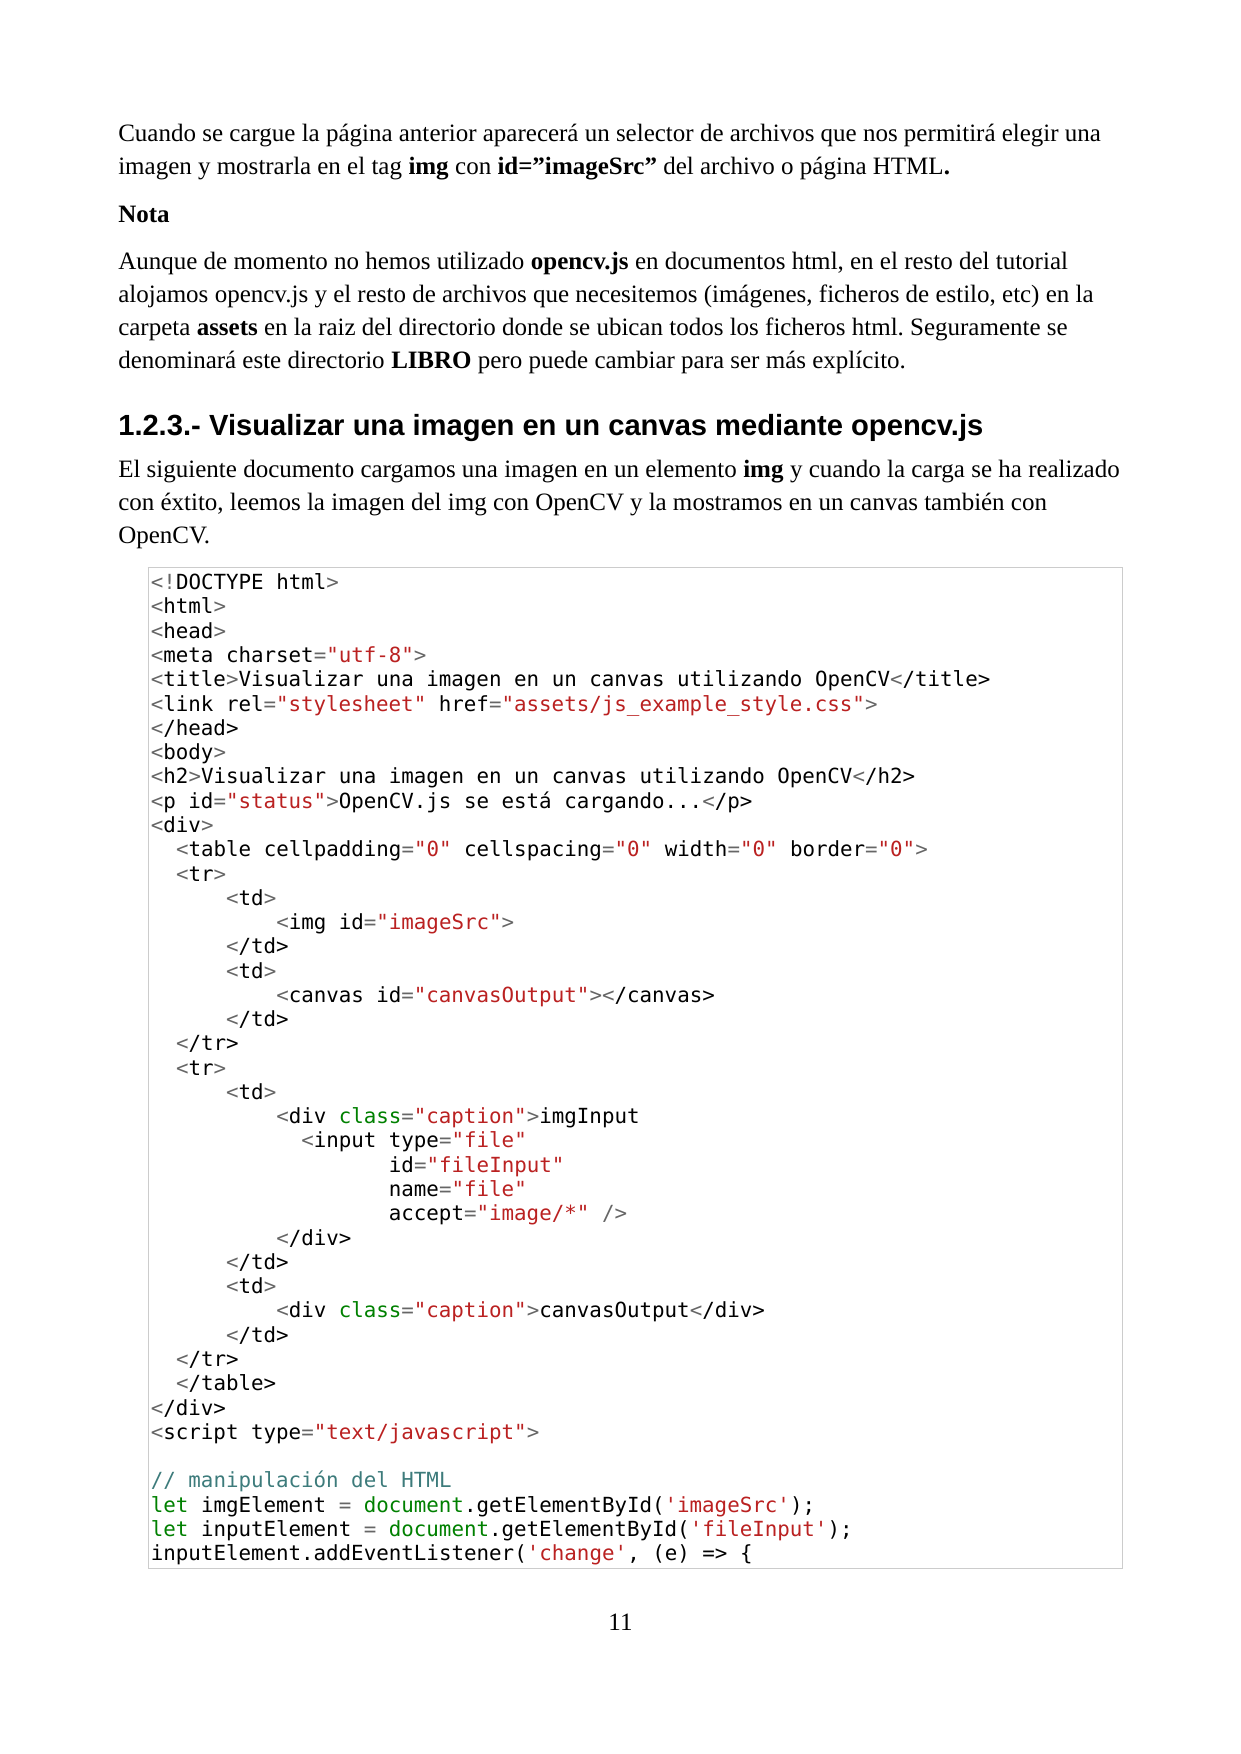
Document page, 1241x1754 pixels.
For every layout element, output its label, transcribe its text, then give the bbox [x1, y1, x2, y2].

text <div class="caption">imgInput [149, 1101, 1122, 1126]
text name="file" [149, 1174, 1122, 1198]
text // manipulación del HTML [149, 1465, 1122, 1489]
text <head> [149, 616, 1122, 640]
text Nota [118, 199, 1122, 227]
text let imgElement = document.getElementById('imageSrc'); [149, 1489, 1122, 1514]
text <canvas id="canvasOutput"></canvas> [149, 980, 1122, 1004]
text <!DOCTYPE html> [149, 568, 1122, 592]
text <body> [149, 737, 1122, 761]
text <div> [149, 810, 1122, 834]
text <td> [149, 883, 1122, 907]
text </head> [149, 713, 1122, 737]
text Cuando se cargue la página anterior aparecerá un selector de archivos que nos permitirá elegir una imagen y mostrarla en el tag img con id=”imageSrc” del archivo o página HTML. [118, 118, 1122, 180]
text <input type="file" [149, 1126, 1122, 1150]
text </tr> [149, 1344, 1122, 1368]
text <td> [149, 1077, 1122, 1101]
text <script type="text/javascript"> [149, 1417, 1122, 1444]
text <tr> [149, 858, 1122, 883]
text </tr> [149, 1028, 1122, 1053]
text <td> [149, 956, 1122, 980]
text Aunque de momento no hemos utilizado opencv.js en documentos html, en el resto del tutorial alojamos opencv.js y el resto de archivos que necesitemos (imágenes, ficheros de estilo, etc) en la carpeta assets en la raiz del directorio donde se ubican todos los ficheros html. Seguramente se denominará este directorio LIBRO pero puede cambiar para ser más explícito. [118, 246, 1122, 374]
text <p id="status">OpenCV.js se está cargando...</p> [149, 786, 1122, 810]
text <html> [149, 592, 1122, 616]
text <img id="imageSrc"> [149, 907, 1122, 931]
text <title>Visualizar una imagen en un canvas utilizando OpenCV</title> [149, 664, 1122, 689]
text <div class="caption">canvasOutput</div> [149, 1295, 1122, 1320]
text let inputElement = document.getElementById('fileInput'); [149, 1514, 1122, 1538]
text <meta charset="utf-8"> [149, 640, 1122, 664]
text accept="image/*" /> [149, 1198, 1122, 1223]
text </td> [149, 1004, 1122, 1028]
text </td> [149, 1247, 1122, 1271]
text <table cellpadding="0" cellspacing="0" width="0" border="0"> [149, 834, 1122, 858]
text </td> [149, 1320, 1122, 1344]
text </div> [149, 1223, 1122, 1247]
text </div> [149, 1392, 1122, 1417]
text El siguiente documento cargamos una imagen en un elemento img y cuando la carga se ha realizado con éxtito, leemos la imagen del img con OpenCV y la mostramos en un canvas también con OpenCV. [118, 454, 1122, 548]
text </table> [149, 1368, 1122, 1392]
text inputElement.addEventListener('change', (e) => { [149, 1538, 1122, 1568]
text </td> [149, 931, 1122, 956]
text <tr> [149, 1053, 1122, 1077]
text <link rel="stylesheet" href="assets/js_example_style.css"> [149, 689, 1122, 713]
subtitle Visualizar una imagen en un canvas mediante opencv.js [118, 408, 1122, 441]
text <td> [149, 1271, 1122, 1295]
text id="fileInput" [149, 1150, 1122, 1174]
text <h2>Visualizar una imagen en un canvas utilizando OpenCV</h2> [149, 761, 1122, 786]
